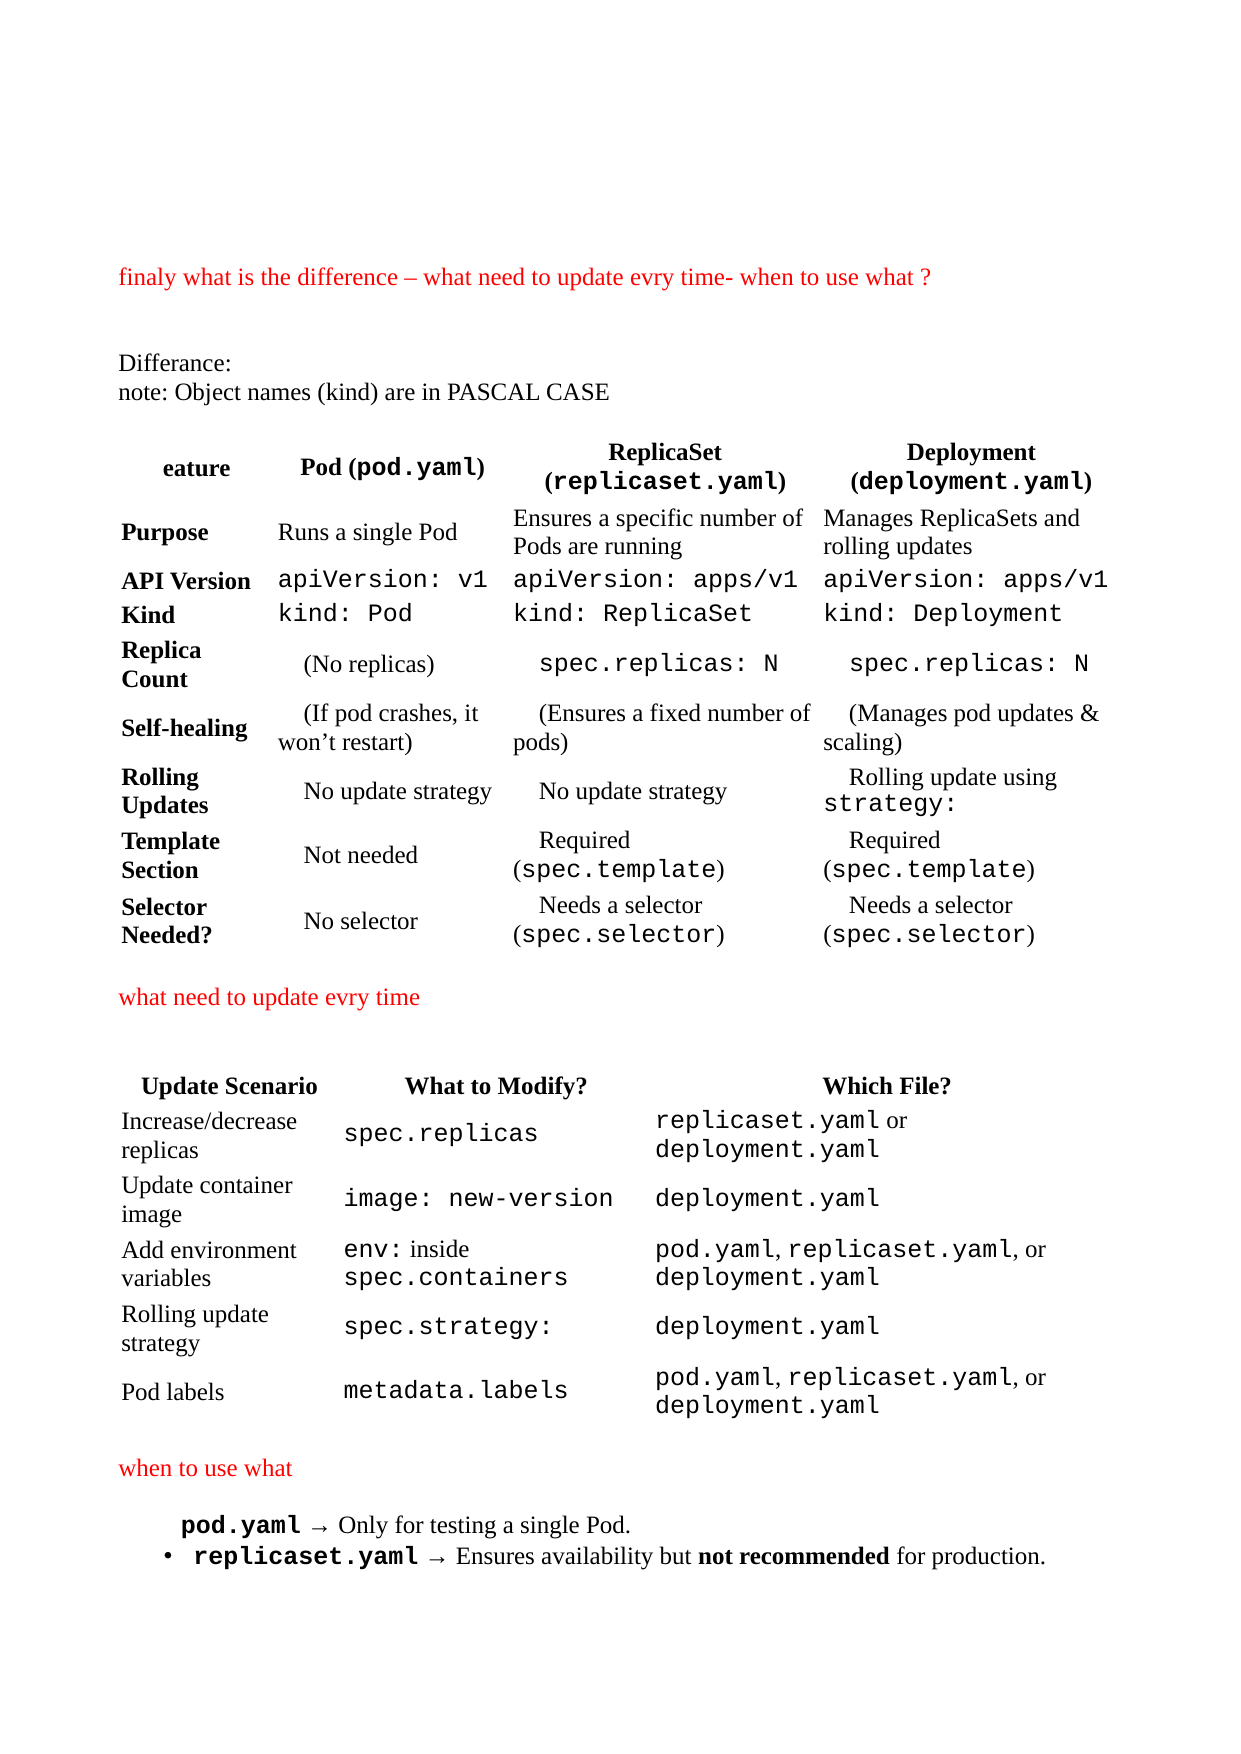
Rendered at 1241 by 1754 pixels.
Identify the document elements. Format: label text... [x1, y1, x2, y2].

table_cell apiVersion: apps/v1 [820, 563, 1122, 598]
table_cell ✅ Needs a selector (spec.selector) [510, 888, 820, 953]
table_cell env: inside spec.containers [340, 1231, 652, 1296]
table_header What to Modify? [340, 1068, 652, 1103]
table_cell spec.replicas [340, 1103, 652, 1168]
table_cell deployment.yaml [652, 1168, 1122, 1231]
table_cell ❌ No update strategy [510, 759, 820, 822]
table_cell ✅ (Manages pod updates & scaling) [820, 696, 1122, 759]
table_header Pod (pod.yaml) [275, 434, 510, 500]
table_cell metadata.labels [340, 1359, 652, 1424]
table_cell Replica Count [118, 632, 275, 696]
table_cell ✅ (Ensures a fixed number of pods) [510, 696, 820, 759]
table_cell ✅ Required (spec.template) [510, 822, 820, 888]
table_cell Template Section [118, 822, 275, 888]
table_cell kind: Pod [275, 598, 510, 632]
table_cell apiVersion: apps/v1 [510, 563, 820, 598]
table_cell deployment.yaml [652, 1296, 1122, 1359]
table_cell replicaset.yaml or deployment.yaml [652, 1103, 1122, 1168]
table_cell Selector Needed? [118, 888, 275, 953]
text finaly what is the difference – what need to update evry time- when to use what ? Differance: note: Object names (kind) are in PASCAL CASE [118, 204, 1122, 434]
table_cell kind: Deployment [820, 598, 1122, 632]
list replicaset.yaml → Ensures availability but not recommended for production. [164, 1541, 1122, 1572]
table_cell apiVersion: v1 [275, 563, 510, 598]
text what need to update evry time [118, 982, 1122, 1068]
table_cell Update container image [118, 1168, 340, 1231]
table_cell Self-healing [118, 696, 275, 759]
table_cell Runs a single Pod [275, 500, 510, 563]
table_cell Purpose [118, 500, 275, 563]
table_cell Manages ReplicaSets and rolling updates [820, 500, 1122, 563]
table_cell ❌ No selector [275, 888, 510, 953]
table_cell API Version [118, 563, 275, 598]
table_cell Ensures a specific number of Pods are running [510, 500, 820, 563]
table_cell ✅ Rolling update using strategy: [820, 759, 1122, 822]
table_cell Pod labels [118, 1359, 340, 1424]
table_header Update Scenario [118, 1068, 340, 1103]
text when to use what pod.yaml → Only for testing a single Pod. [118, 1424, 1122, 1541]
table_cell ✅ Needs a selector (spec.selector) [820, 888, 1122, 953]
table_cell ✅ spec.replicas: N [510, 632, 820, 696]
table_cell pod.yaml, replicaset.yaml, or deployment.yaml [652, 1231, 1122, 1296]
table_header Which File? [652, 1068, 1122, 1103]
table_cell Add environment variables [118, 1231, 340, 1296]
table_cell ❌ (No replicas) [275, 632, 510, 696]
table_header ReplicaSet (replicaset.yaml) [510, 434, 820, 500]
table_header eature [118, 434, 275, 500]
table_cell image: new-version [340, 1168, 652, 1231]
table_header Deployment (deployment.yaml) [820, 434, 1122, 500]
table_cell ✅ spec.replicas: N [820, 632, 1122, 696]
table_cell spec.strategy: [340, 1296, 652, 1359]
table_cell ❌ (If pod crashes, it won’t restart) [275, 696, 510, 759]
table_cell pod.yaml, replicaset.yaml, or deployment.yaml [652, 1359, 1122, 1424]
table_cell Kind [118, 598, 275, 632]
table_cell ✅ Required (spec.template) [820, 822, 1122, 888]
table_cell Rolling update strategy [118, 1296, 340, 1359]
table_cell Rolling Updates [118, 759, 275, 822]
table_cell kind: ReplicaSet [510, 598, 820, 632]
table_cell ❌ Not needed [275, 822, 510, 888]
table_cell Increase/decrease replicas [118, 1103, 340, 1168]
table_cell ❌ No update strategy [275, 759, 510, 822]
